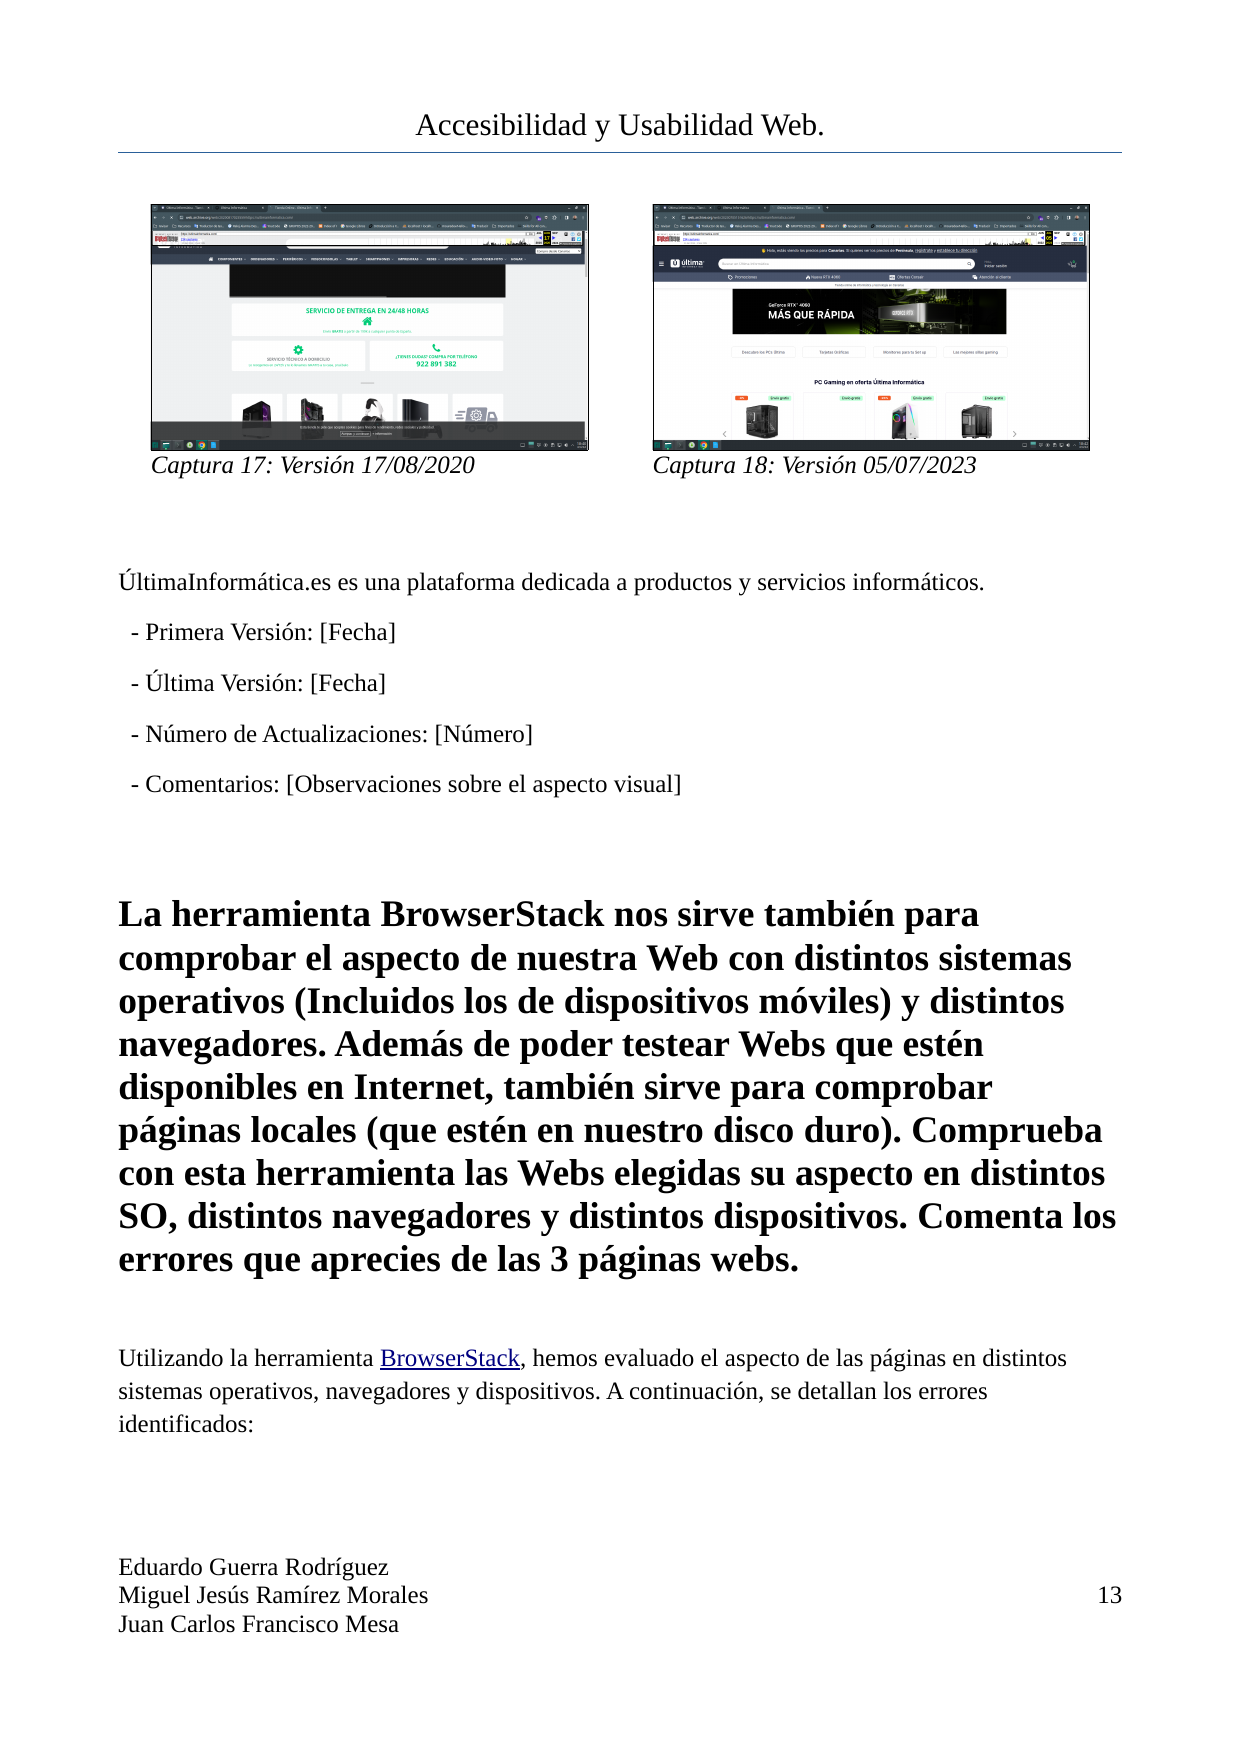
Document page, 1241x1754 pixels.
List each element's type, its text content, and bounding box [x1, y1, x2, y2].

text Utilizando la herramienta BrowserStack, hemos evaluado el aspecto de las páginas en distintos sistemas operativos, navegadores y dispositivos. A continuación, se detallan los errores identificados: [118, 1343, 1122, 1438]
text - Última Versión: [Fecha] [118, 668, 1122, 697]
text - Número de Actualizaciones: [Número] [118, 719, 1122, 748]
picture [654, 205, 1089, 450]
subtitle La herramienta BrowserStack nos sirve también para comprobar el aspecto de nuestra Web con distintos sistemas operativos (Incluidos los de dispositivos móviles) y distintos navegadores. Además de poder testear Webs que estén disponibles en Internet, también sirve para comprobar páginas locales (que estén en nuestro disco duro). Comprueba con esta herramienta las Webs elegidas su aspecto en distintos SO, distintos navegadores y distintos dispositivos. Comenta los errores que aprecies de las 3 páginas webs. [118, 892, 1122, 1280]
text - Primera Versión: [Fecha] [118, 617, 1122, 646]
text ÚltimaInformática.es es una plataforma dedicada a productos y servicios informáticos. [118, 567, 1122, 595]
text - Comentarios: [Observaciones sobre el aspecto visual] [118, 769, 1122, 798]
table_cell [118, 183, 620, 516]
picture [152, 205, 588, 450]
table_cell [620, 183, 1122, 516]
